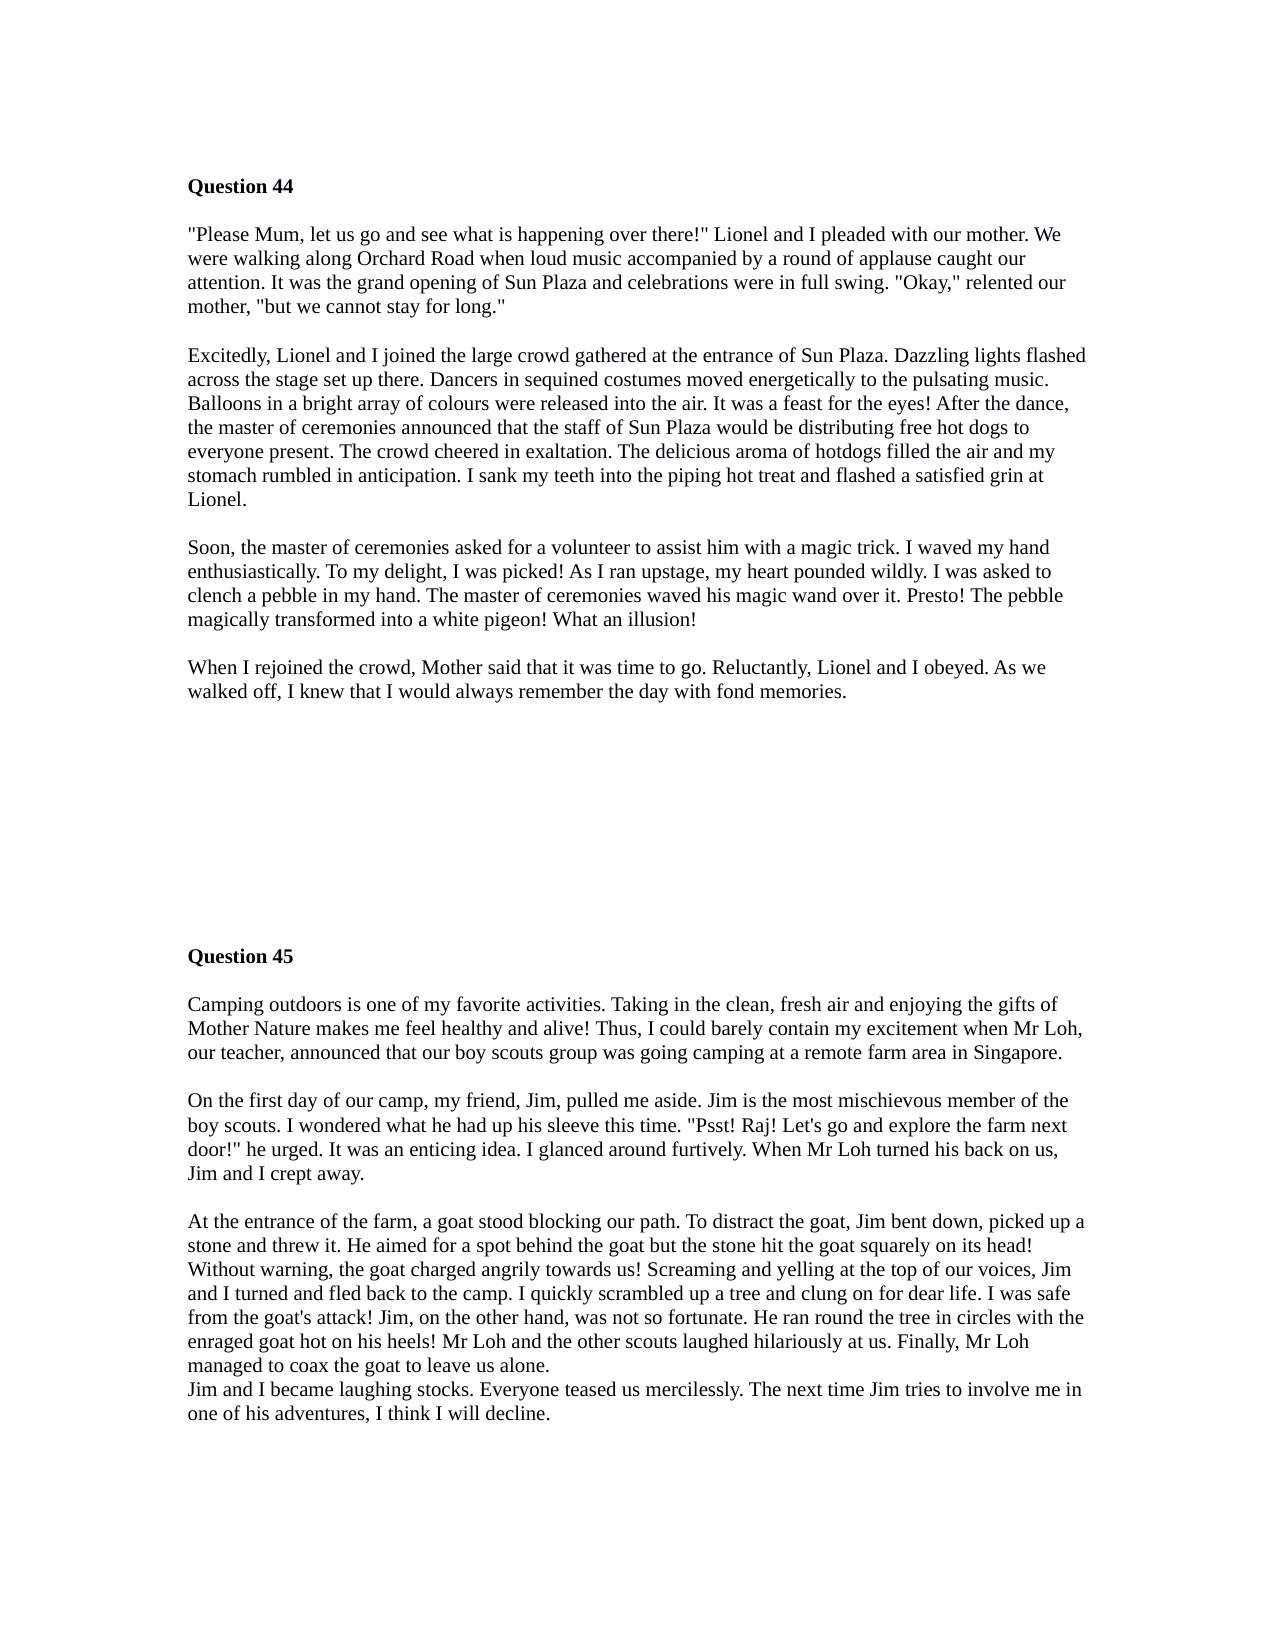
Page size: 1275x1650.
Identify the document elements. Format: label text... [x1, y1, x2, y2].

text Question 44 [187, 174, 1087, 198]
text When I rejoined the crowd, Mother said that it was time to go. Reluctantly, Lionel and I obeyed. As we walked off, I knew that I would always remember the day with fond memories. [187, 655, 1087, 703]
text Camping outdoors is one of my favorite activities. Taking in the clean, fresh air and enjoying the gifts of Mother Nature makes me feel healthy and alive! Thus, I could barely contain my excitement when Mr Loh, our teacher, announced that our boy scouts group was going camping at a remote farm area in Singapore. [187, 992, 1087, 1064]
text On the first day of our camp, my friend, Jim, pulled me aside. Jim is the most mischievous member of the boy scouts. I wondered what he had up his sleeve this time. "Psst! Raj! Let's go and explore the farm next door!" he urged. It was an enticing idea. I glanced around furtively. When Mr Loh turned his back on us, Jim and I crept away. [187, 1088, 1087, 1185]
text Jim and I became laughing stocks. Everyone teased us mercilessly. The next time Jim tries to involve me in one of his adventures, I think I will decline. [187, 1377, 1087, 1425]
text At the entrance of the farm, a goat stood blocking our path. To distract the goat, Jim bent down, picked up a stone and threw it. He aimed for a spot behind the goat but the stone hit the goat squarely on its head! Without warning, the goat charged angrily towards us! Screaming and yelling at the top of our voices, Jim and I turned and fled back to the camp. I quickly scrambled up a tree and clung on for dear life. I was safe from the goat's attack! Jim, on the other hand, was not so fortunate. He ran round the tree in circles with the enraged goat hot on his heels! Mr Loh and the other scouts laughed hilariously at us. Finally, Mr Loh managed to coax the goat to leave us alone. [187, 1209, 1087, 1377]
text Soon, the master of ceremonies asked for a volunteer to assist him with a magic trick. I waved my hand enthusiastically. To my delight, I was picked! As I ran upstage, my heart pounded wildly. I was asked to clench a pebble in my hand. The master of ceremonies waved his magic wand over it. Presto! The pebble magically transformed into a white pigeon! What an illusion! [187, 535, 1087, 631]
text Question 45 [187, 944, 1087, 968]
text Excitedly, Lionel and I joined the large crowd gathered at the entrance of Sun Plaza. Dazzling lights flashed across the stage set up there. Dancers in sequined costumes moved energetically to the pulsating music. Balloons in a bright array of colours were released into the air. It was a feast for the eyes! After the dance, the master of ceremonies announced that the staff of Sun Plaza would be distributing free hot dogs to everyone present. The crowd cheered in exaltation. The delicious aroma of hotdogs filled the air and my stomach rumbled in anticipation. I sank my teeth into the piping hot treat and flashed a satisfied grin at Lionel. [187, 342, 1087, 511]
text "Please Mum, let us go and see what is happening over there!" Lionel and I pleaded with our mother. We were walking along Orchard Road when loud music accompanied by a round of applause caught our attention. It was the grand opening of Sun Plaza and celebrations were in full swing. "Okay," relented our mother, "but we cannot stay for long." [187, 222, 1087, 318]
